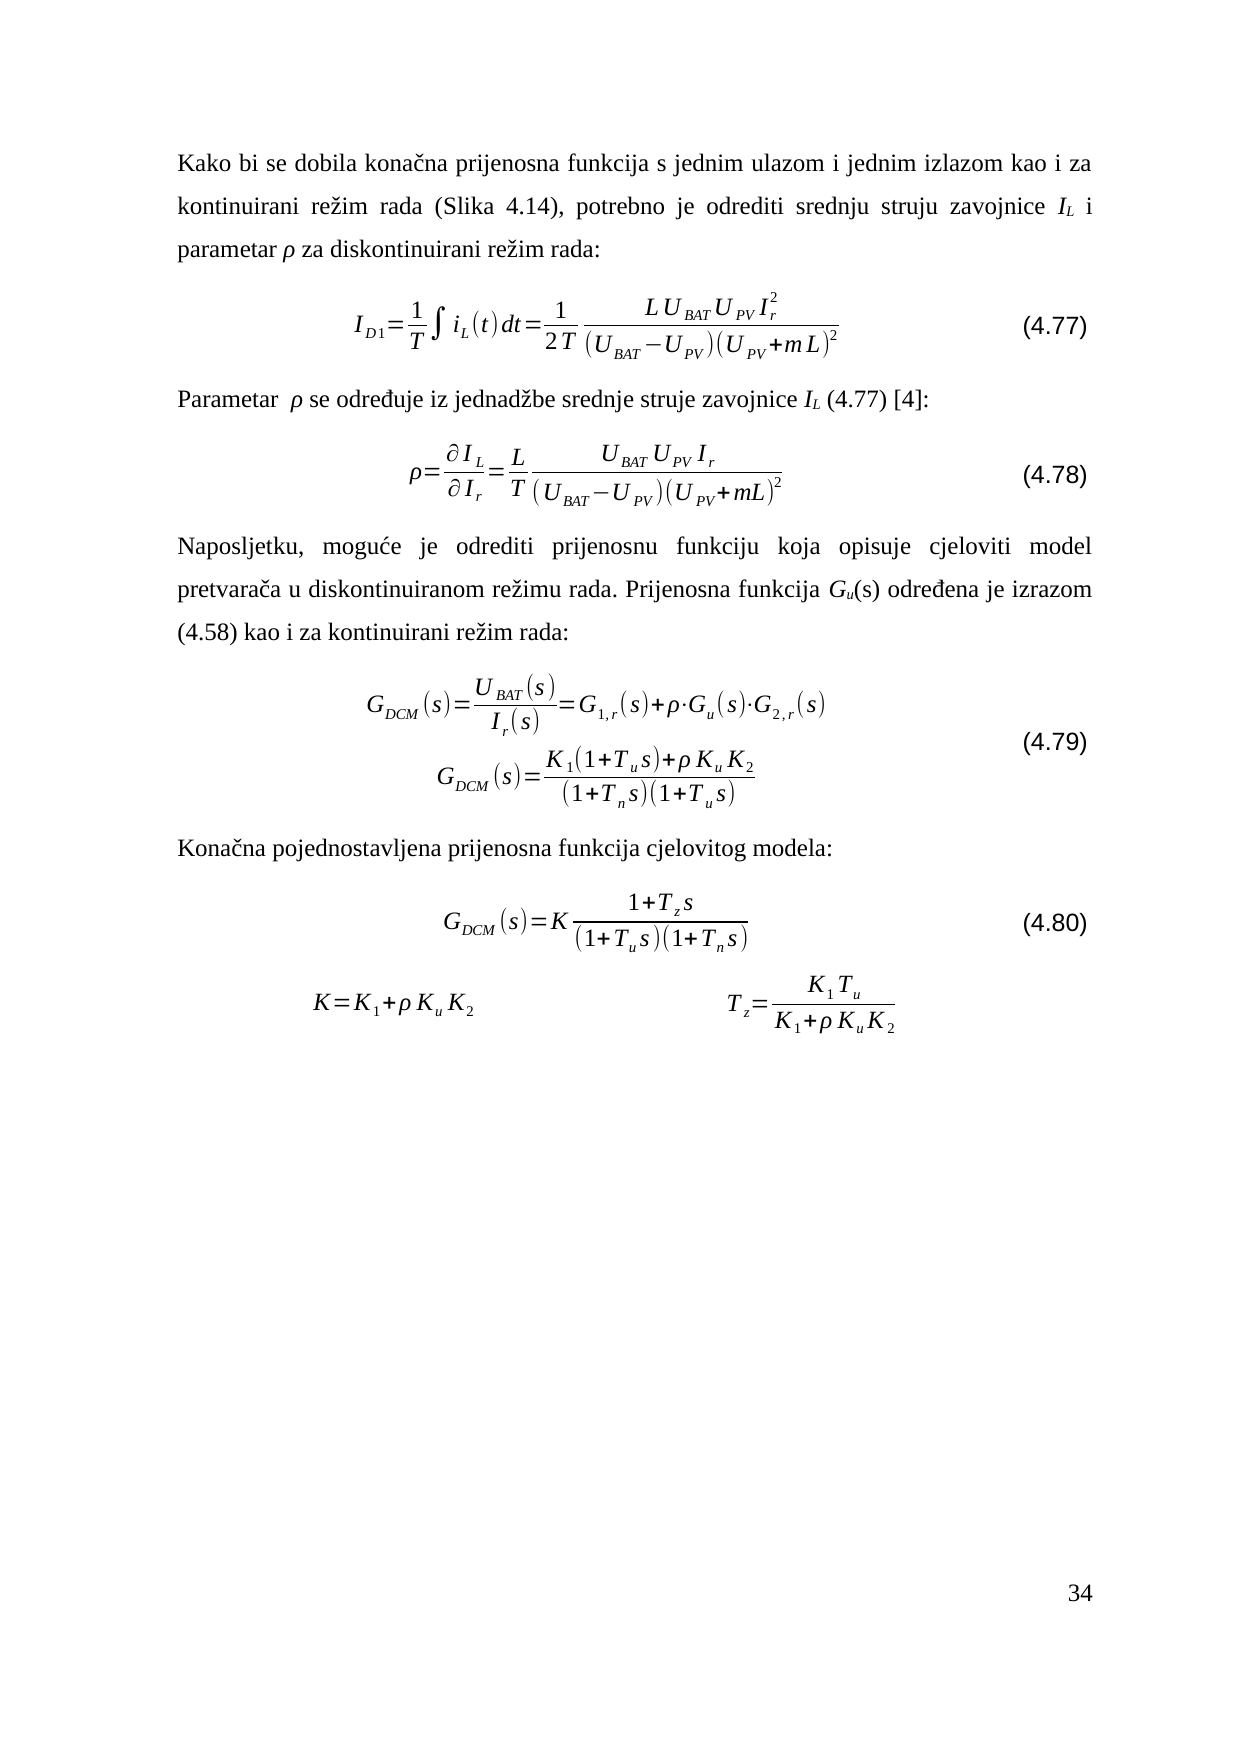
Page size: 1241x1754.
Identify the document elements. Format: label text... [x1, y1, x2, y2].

table_header [177, 883, 1015, 965]
table_cell [1015, 965, 1093, 1047]
table_header [177, 666, 1015, 822]
text Naposljetku, moguće je odrediti prijenosnu funkciju koja opisuje cjeloviti model pretvarača u diskontinuiranom režimu rada. Prijenosna funkcija Gu(s) određena je izrazom (4.58) kao i za kontinuirani režim rada: [177, 531, 1093, 646]
table_header (4.79) [1015, 666, 1093, 822]
table_header [177, 433, 1015, 519]
table_cell [177, 965, 608, 1047]
text Parametar ρ se određuje iz jednadžbe srednje struje zavojnice IL (4.77) [4]: [177, 384, 1093, 413]
table_header (4.77) [1015, 283, 1093, 372]
table_cell [608, 965, 1015, 1047]
text Kako bi se dobila konačna prijenosna funkcija s jednim ulazom i jednim izlazom kao i za kontinuirani režim rada (Slika 4.14), potrebno je odrediti srednju struju zavojnice IL i parametar ρ za diskontinuirani režim rada: [177, 148, 1093, 263]
table_header (4.80) [1015, 883, 1093, 965]
table_header (4.78) [1015, 433, 1093, 519]
table_header [177, 283, 1015, 372]
text Konačna pojednostavljena prijenosna funkcija cjelovitog modela: [177, 833, 1093, 862]
